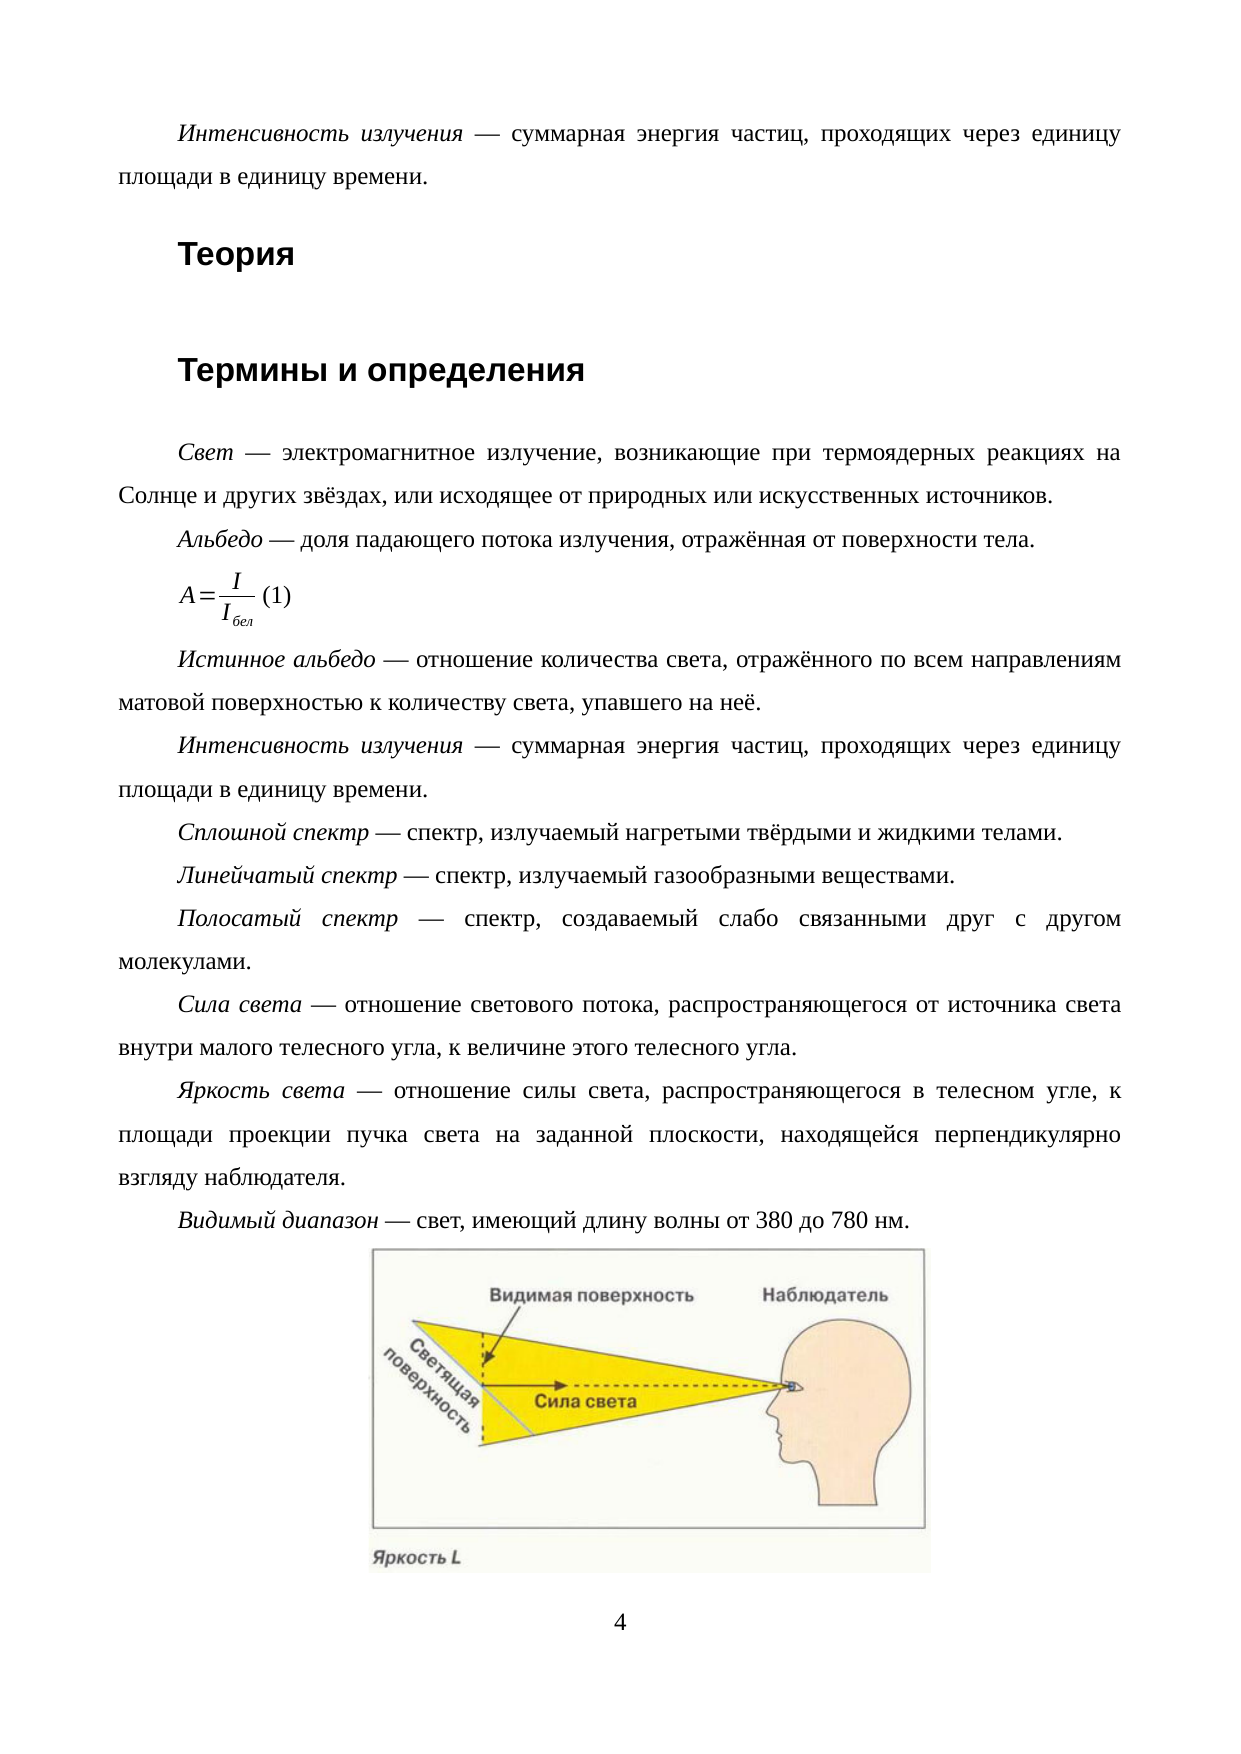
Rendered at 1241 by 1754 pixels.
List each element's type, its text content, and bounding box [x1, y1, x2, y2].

text Интенсивность излучения — суммарная энергия частиц, проходящих через единицу площади в единицу времени. [118, 731, 1122, 802]
text Альбедо — доля падающего потока излучения, отражённая от поверхности тела. [118, 524, 1122, 552]
picture [368, 1248, 931, 1573]
text Видимый диапазон — свет, имеющий длину волны от 380 до 780 нм. [118, 1205, 1122, 1234]
text Полосатый спектр — спектр, создаваемый слабо связанными друг с другом молекулами. [118, 903, 1122, 975]
text Сплошной спектр — спектр, излучаемый нагретыми твёрдыми и жидкими телами. [118, 817, 1122, 846]
subtitle Теория [118, 234, 1122, 272]
text Яркость света — отношение силы света, распространяющегося в телесном угле, к площади проекции пучка света на заданной плоскости, находящейся перпендикулярно взгляду наблюдателя. [118, 1076, 1122, 1191]
text Линейчатый спектр — спектр, излучаемый газообразными веществами. [118, 860, 1122, 889]
text (1) [118, 567, 1122, 630]
text Интенсивность излучения — суммарная энергия частиц, проходящих через единицу площади в единицу времени. [118, 118, 1122, 190]
text Свет — электромагнитное излучение, возникающие при термоядерных реакциях на Солнце и других звёздах, или исходящее от природных или искусственных источников. [118, 437, 1122, 509]
text Истинное альбедо — отношение количества света, отражённого по всем направлениям матовой поверхностью к количеству света, упавшего на неё. [118, 644, 1122, 716]
subtitle Термины и определения [118, 350, 1122, 389]
text Сила света — отношение светового потока, распространяющегося от источника света внутри малого телесного угла, к величине этого телесного угла. [118, 989, 1122, 1061]
